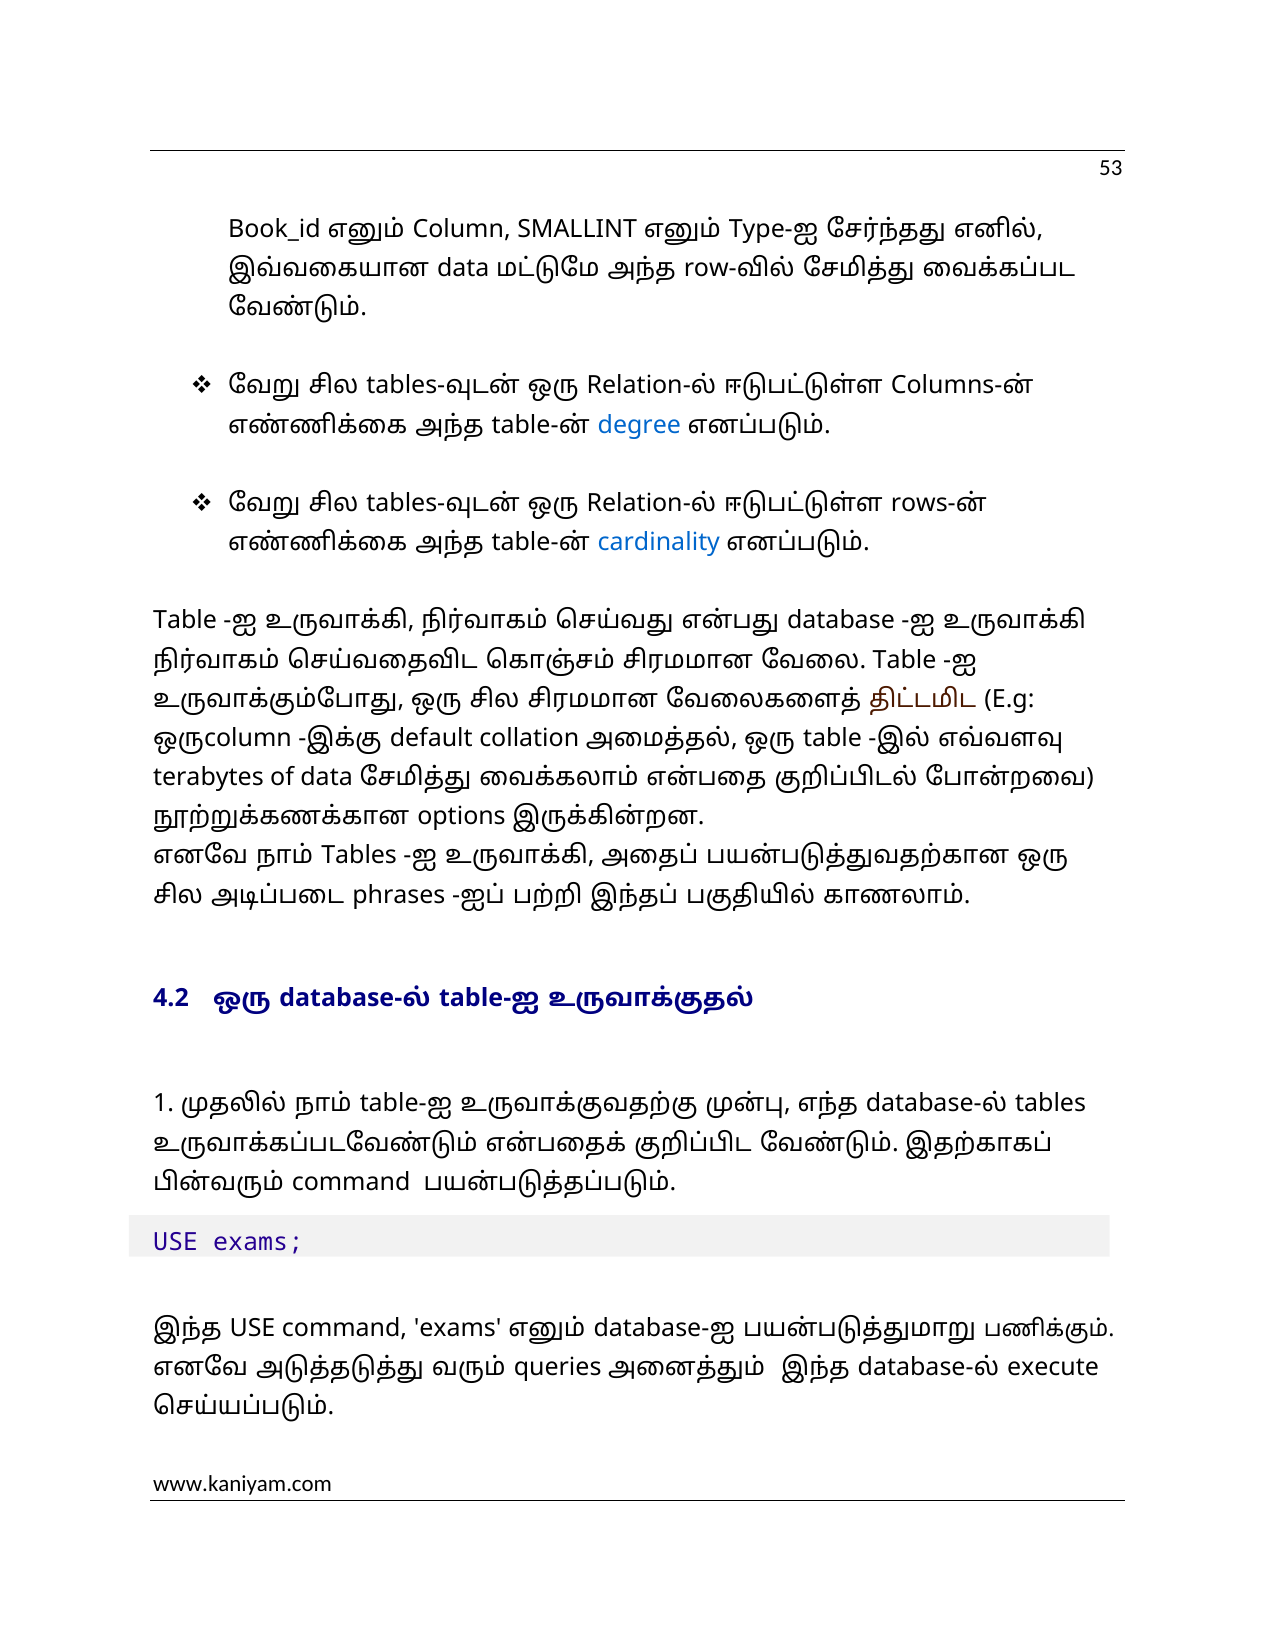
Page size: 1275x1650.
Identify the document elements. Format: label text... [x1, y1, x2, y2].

list வேறு சில tables-வுடன் ஒரு Relation-ல் ஈடுபட்டுள்ள Columns-ன் எண்ணிக்கை அந்த table-ன் degree எனப்படும். [190, 367, 1122, 440]
list Book_id எனும் Column, SMALLINT எனும் Type-ஐ சேர்ந்தது எனில், இவ்வகையான data மட்டுமே அந்த row-வில் சேமித்து வைக்கப்பட வேண்டும். [190, 211, 1122, 323]
text எனவே நாம் Tables -ஐ உருவாக்கி, அதைப் பயன்படுத்துவதற்கான ஒரு சில அடிப்படை phrases -ஐப் பற்றி இந்தப் பகுதியில் காணலாம். [153, 837, 1122, 910]
text 1. முதலில் நாம் table-ஐ உருவாக்குவதற்கு முன்பு, எந்த database-ல் tables உருவாக்கப்படவேண்டும் என்பதைக் குறிப்பிட வேண்டும். இதற்காகப் பின்வரும் command பயன்படுத்தப்படும். [153, 1085, 1122, 1197]
text Table -ஐ உருவாக்கி, நிர்வாகம் செய்வது என்பது database -ஐ உருவாக்கி நிர்வாகம் செய்வதைவிட கொஞ்சம் சிரமமான வேலை. Table -ஐ உருவாக்கும்போது, ஒரு சில சிரமமான வேலைகளைத் திட்டமிட (E.g: ஒருcolumn -இக்கு default collation அமைத்தல், ஒரு table -இல் எவ்வளவு terabytes of data சேமித்து வைக்கலாம் என்பதை குறிப்பிடல் போன்றவை) நூற்றுக்கணக்கான options இருக்கின்றன. [153, 602, 1122, 832]
text இந்த USE command, 'exams' எனும் database-ஐ பயன்படுத்துமாறு பணிக்கும். எனவே அடுத்தடுத்து வரும் queries அனைத்தும் இந்த database-ல் execute செய்யப்படும். [153, 1309, 1122, 1422]
subtitle ஒரு database-ல் table-ஐ உருவாக்குதல் [153, 980, 1122, 1014]
text USE exams; [1110, 1223, 1122, 1257]
list வேறு சில tables-வுடன் ஒரு Relation-ல் ஈடுபட்டுள்ள rows-ன் எண்ணிக்கை அந்த table-ன் cardinality எனப்படும். [190, 485, 1122, 558]
